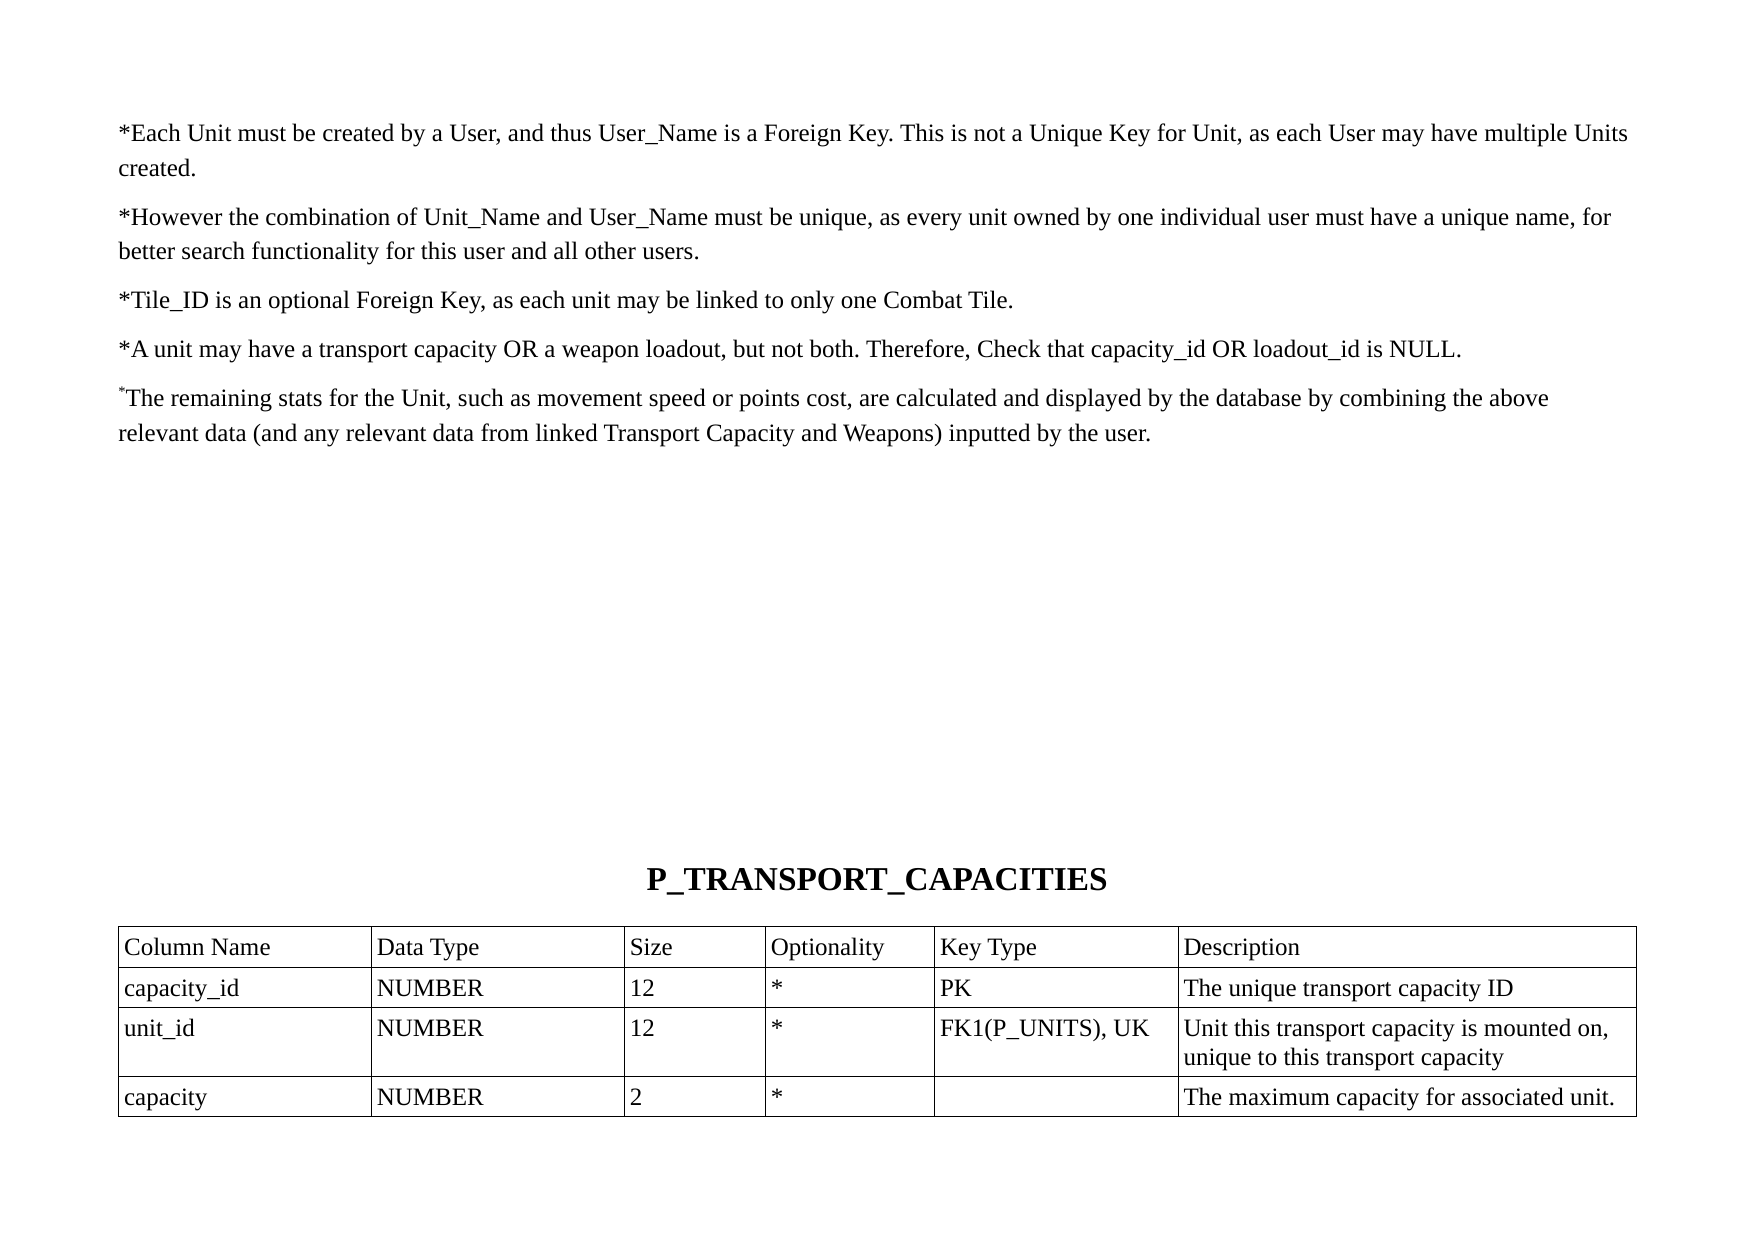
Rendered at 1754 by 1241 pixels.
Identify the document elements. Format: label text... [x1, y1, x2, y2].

table_cell unit_id [119, 1008, 371, 1076]
text P_TRANSPORT_CAPACITIES [118, 859, 1636, 898]
table_cell capacity [119, 1077, 371, 1116]
text *However the combination of Unit_Name and User_Name must be unique, as every unit owned by one individual user must have a unique name, for better search functionality for this user and all other users. [118, 202, 1636, 265]
text *The remaining stats for the Unit, such as movement speed or points cost, are calculated and displayed by the database by combining the above relevant data (and any relevant data from linked Transport Capacity and Weapons) inputted by the user. [118, 383, 1636, 447]
table_header Key Type [935, 927, 1178, 967]
table_cell * [766, 1077, 934, 1116]
table_cell PK [935, 968, 1178, 1007]
table_cell 12 [625, 1008, 765, 1076]
table_cell * [766, 1008, 934, 1076]
table_cell 2 [625, 1077, 765, 1116]
text *A unit may have a transport capacity OR a weapon loadout, but not both. Therefore, Check that capacity_id OR loadout_id is NULL. [118, 334, 1636, 363]
table_header Size [625, 927, 765, 967]
table_cell The maximum capacity for associated unit. [1179, 1077, 1636, 1116]
table_cell capacity_id [119, 968, 371, 1007]
text *Tile_ID is an optional Foreign Key, as each unit may be linked to only one Combat Tile. [118, 285, 1636, 314]
table_cell NUMBER [372, 1077, 624, 1116]
table_header Column Name [119, 927, 371, 967]
table_header Description [1179, 927, 1636, 967]
text *Each Unit must be created by a User, and thus User_Name is a Foreign Key. This is not a Unique Key for Unit, as each User may have multiple Units created. [118, 118, 1636, 181]
table_cell * [766, 968, 934, 1007]
table_cell 12 [625, 968, 765, 1007]
table_cell FK1(P_UNITS), UK [935, 1008, 1178, 1076]
table_header Optionality [766, 927, 934, 967]
table_cell NUMBER [372, 968, 624, 1007]
table_cell [935, 1077, 1178, 1116]
table_cell The unique transport capacity ID [1179, 968, 1636, 1007]
table_header Data Type [372, 927, 624, 967]
table_cell NUMBER [372, 1008, 624, 1076]
table_cell Unit this transport capacity is mounted on, unique to this transport capacity [1179, 1008, 1636, 1076]
